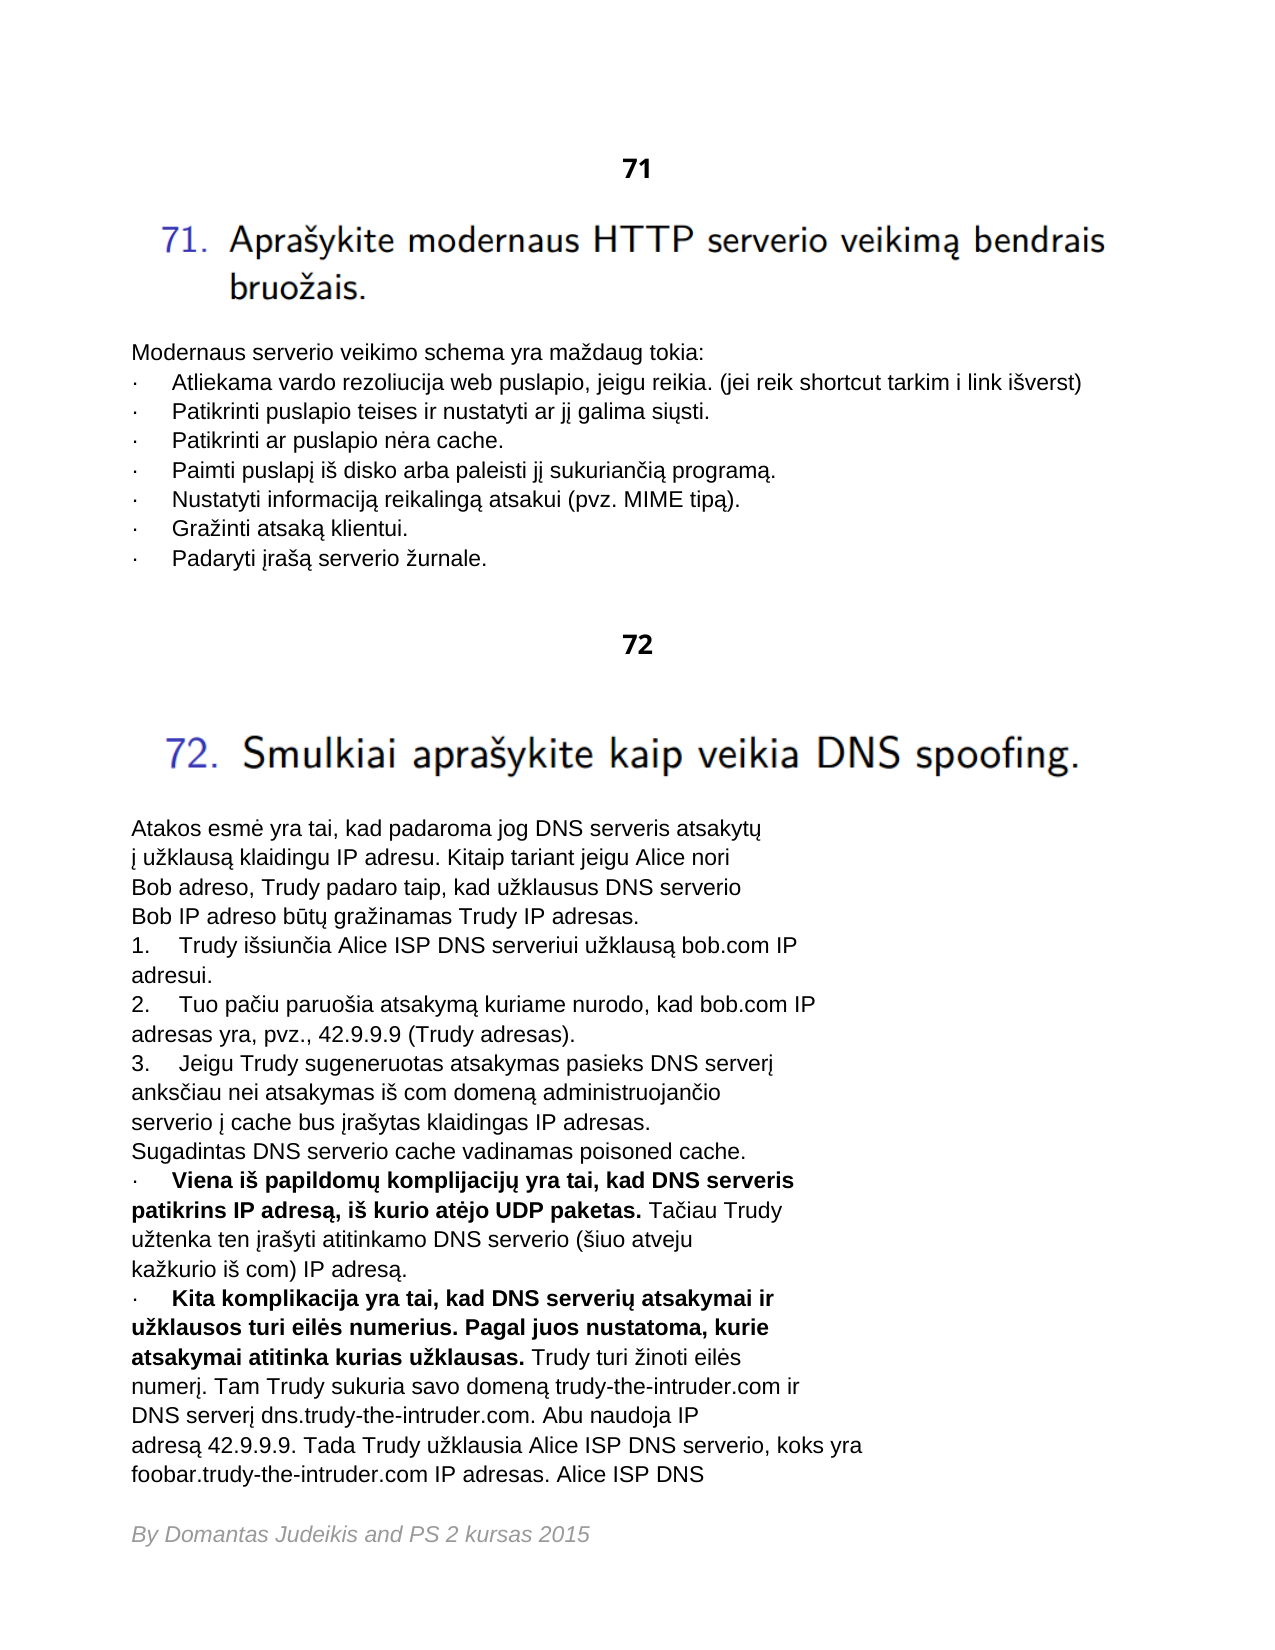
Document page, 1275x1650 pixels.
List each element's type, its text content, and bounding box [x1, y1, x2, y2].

text · Atliekama vardo rezoliucija web puslapio, jeigu reikia. (jei reik shortcut tarkim i link išverst) [131, 369, 1144, 395]
text · Kita komplikacija yra tai, kad DNS serverių atsakymai ir [131, 1286, 1144, 1311]
text · Paimti puslapį iš disko arba paleisti jį sukuriančią programą. [131, 457, 1144, 483]
text · Viena iš papildomų komplijacijų yra tai, kad DNS serveris [131, 1168, 1144, 1194]
text 2. Tuo pačiu paruošia atsakymą kuriame nurodo, kad bob.com IP [131, 992, 1144, 1017]
text · Padaryti įrašą serverio žurnale. [131, 546, 1144, 571]
text atsakymai atitinka kurias užklausas. Trudy turi žinoti eilės [131, 1344, 1144, 1370]
text serverio į cache bus įrašytas klaidingas IP adresas. [131, 1109, 1144, 1135]
subtitle 72 [131, 625, 1144, 662]
text 3. Jeigu Trudy sugeneruotas atsakymas pasieks DNS serverį [131, 1051, 1144, 1076]
text · Nustatyti informaciją reikalingą atsakui (pvz. MIME tipą). [131, 487, 1144, 512]
text užklausos turi eilės numerius. Pagal juos nustatoma, kurie [131, 1315, 1144, 1341]
picture [150, 715, 1125, 797]
text Bob adreso, Trudy padaro taip, kad užklausus DNS serverio [131, 874, 1144, 900]
text · Patikrinti puslapio teises ir nustatyti ar jį galima siųsti. [131, 399, 1144, 424]
text anksčiau nei atsakymas iš com domeną administruojančio [131, 1080, 1144, 1106]
text į užklausą klaidingu IP adresu. Kitaip tariant jeigu Alice nori [131, 845, 1144, 871]
text Atakos esmė yra tai, kad padaroma jog DNS serveris atsakytų [131, 816, 1144, 841]
picture [150, 211, 1125, 318]
text numerį. Tam Trudy sukuria savo domeną trudy-the-intruder.com ir [131, 1374, 1144, 1399]
text Modernaus serverio veikimo schema yra maždaug tokia: [131, 340, 1144, 366]
text kažkurio iš com) IP adresą. [131, 1256, 1144, 1282]
text Bob IP adreso būtų gražinamas Trudy IP adresas. [131, 904, 1144, 929]
text foobar.trudy-the-intruder.com IP adresas. Alice ISP DNS [131, 1462, 1144, 1487]
text Sugadintas DNS serverio cache vadinamas poisoned cache. [131, 1139, 1144, 1164]
text adresui. [131, 962, 1144, 988]
text · Patikrinti ar puslapio nėra cache. [131, 428, 1144, 454]
text adresą 42.9.9.9. Tada Trudy užklausia Alice ISP DNS serverio, koks yra [131, 1432, 1144, 1458]
text · Gražinti atsaką klientui. [131, 516, 1144, 542]
text 1. Trudy išsiunčia Alice ISP DNS serveriui užklausą bob.com IP [131, 933, 1144, 959]
text DNS serverį dns.trudy-the-intruder.com. Abu naudoja IP [131, 1403, 1144, 1429]
text adresas yra, pvz., 42.9.9.9 (Trudy adresas). [131, 1021, 1144, 1047]
text patikrins IP adresą, iš kurio atėjo UDP paketas. Tačiau Trudy [131, 1197, 1144, 1223]
text užtenka ten įrašyti atitinkamo DNS serverio (šiuo atveju [131, 1227, 1144, 1252]
subtitle 71 [131, 150, 1144, 187]
